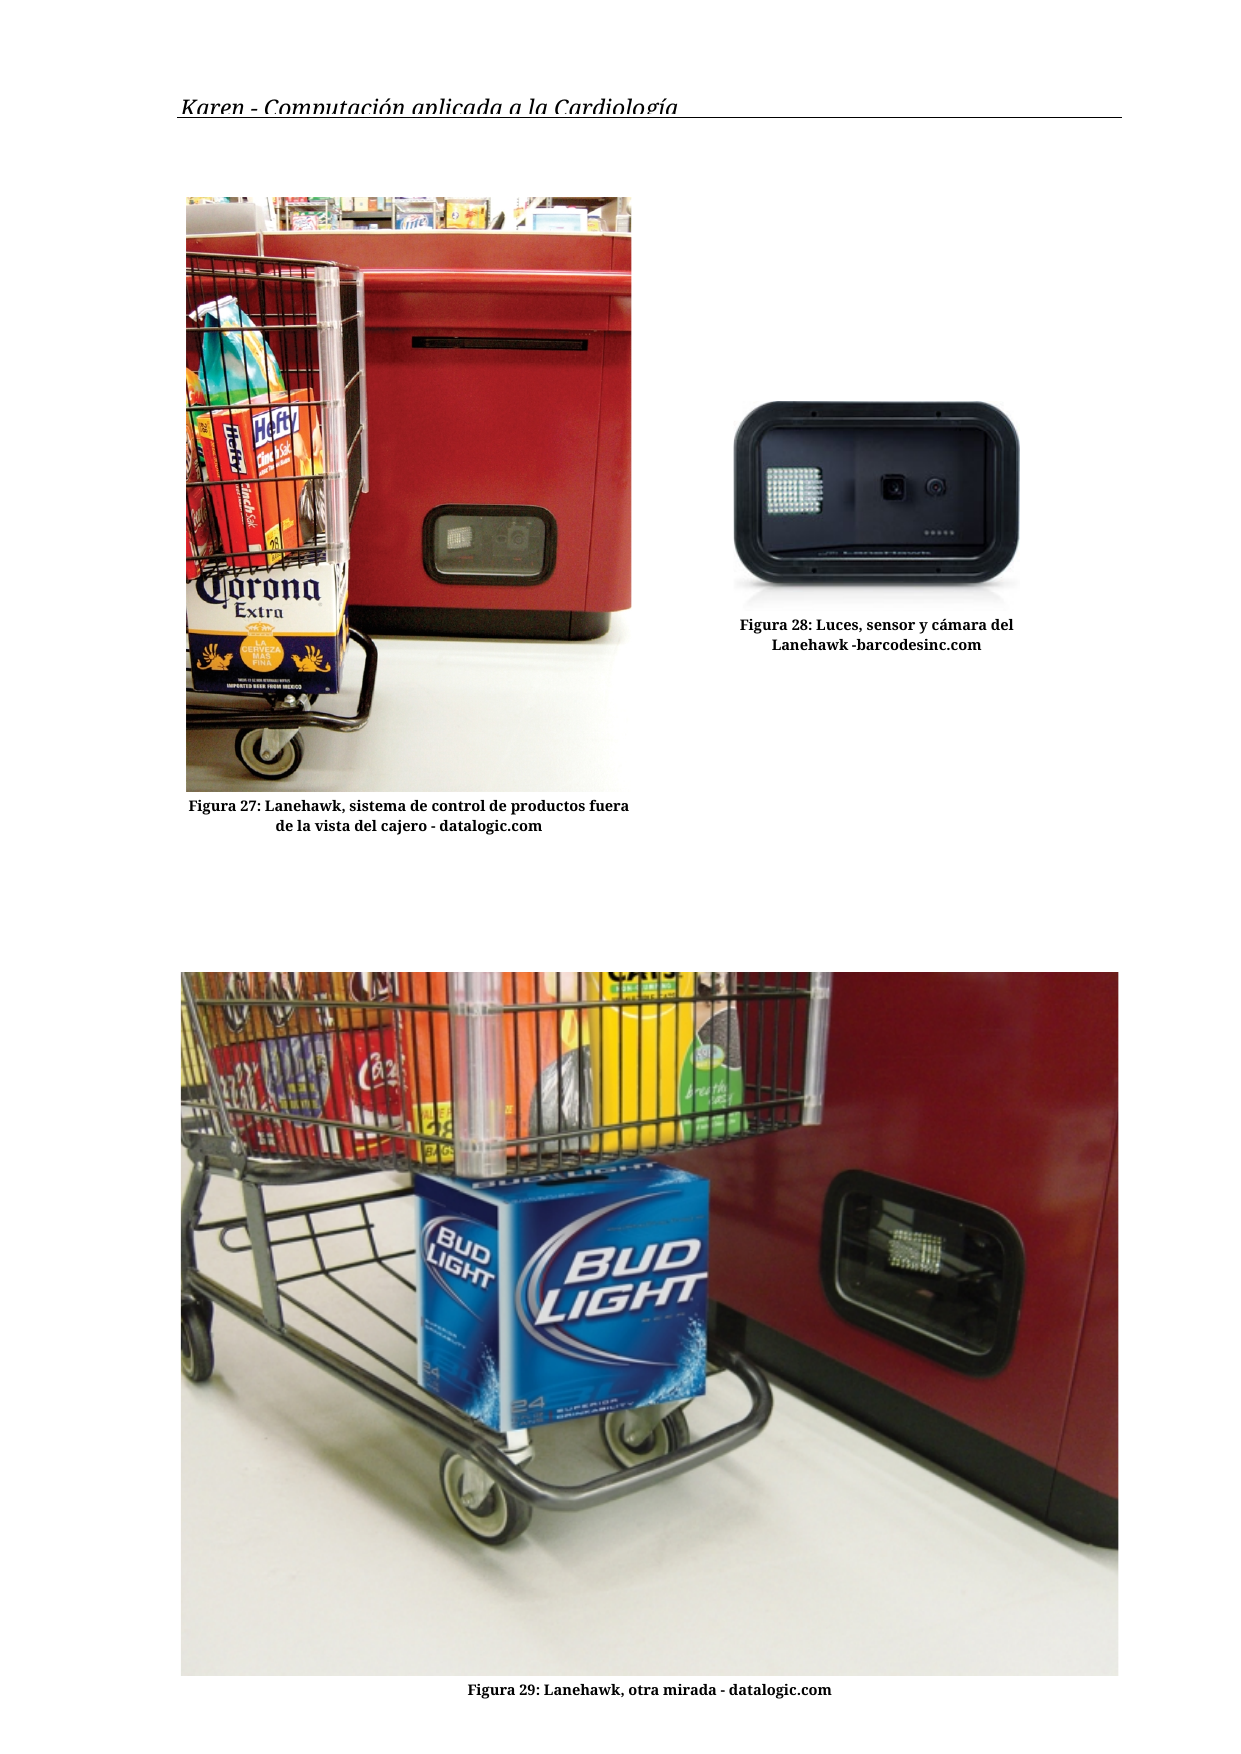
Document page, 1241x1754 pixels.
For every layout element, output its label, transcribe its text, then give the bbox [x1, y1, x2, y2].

text Figura 27: Lanehawk, sistema de control de productos fuera de la vista del cajero - datalogic.com [186, 792, 632, 835]
picture [733, 401, 1020, 611]
text Figura 29: Lanehawk, otra mirada - datalogic.com [181, 1676, 1118, 1699]
picture [186, 197, 632, 792]
picture [180, 972, 1119, 1676]
text Figura 28: Luces, sensor y cámara del Lanehawk -barcodesinc.com [733, 611, 1020, 654]
